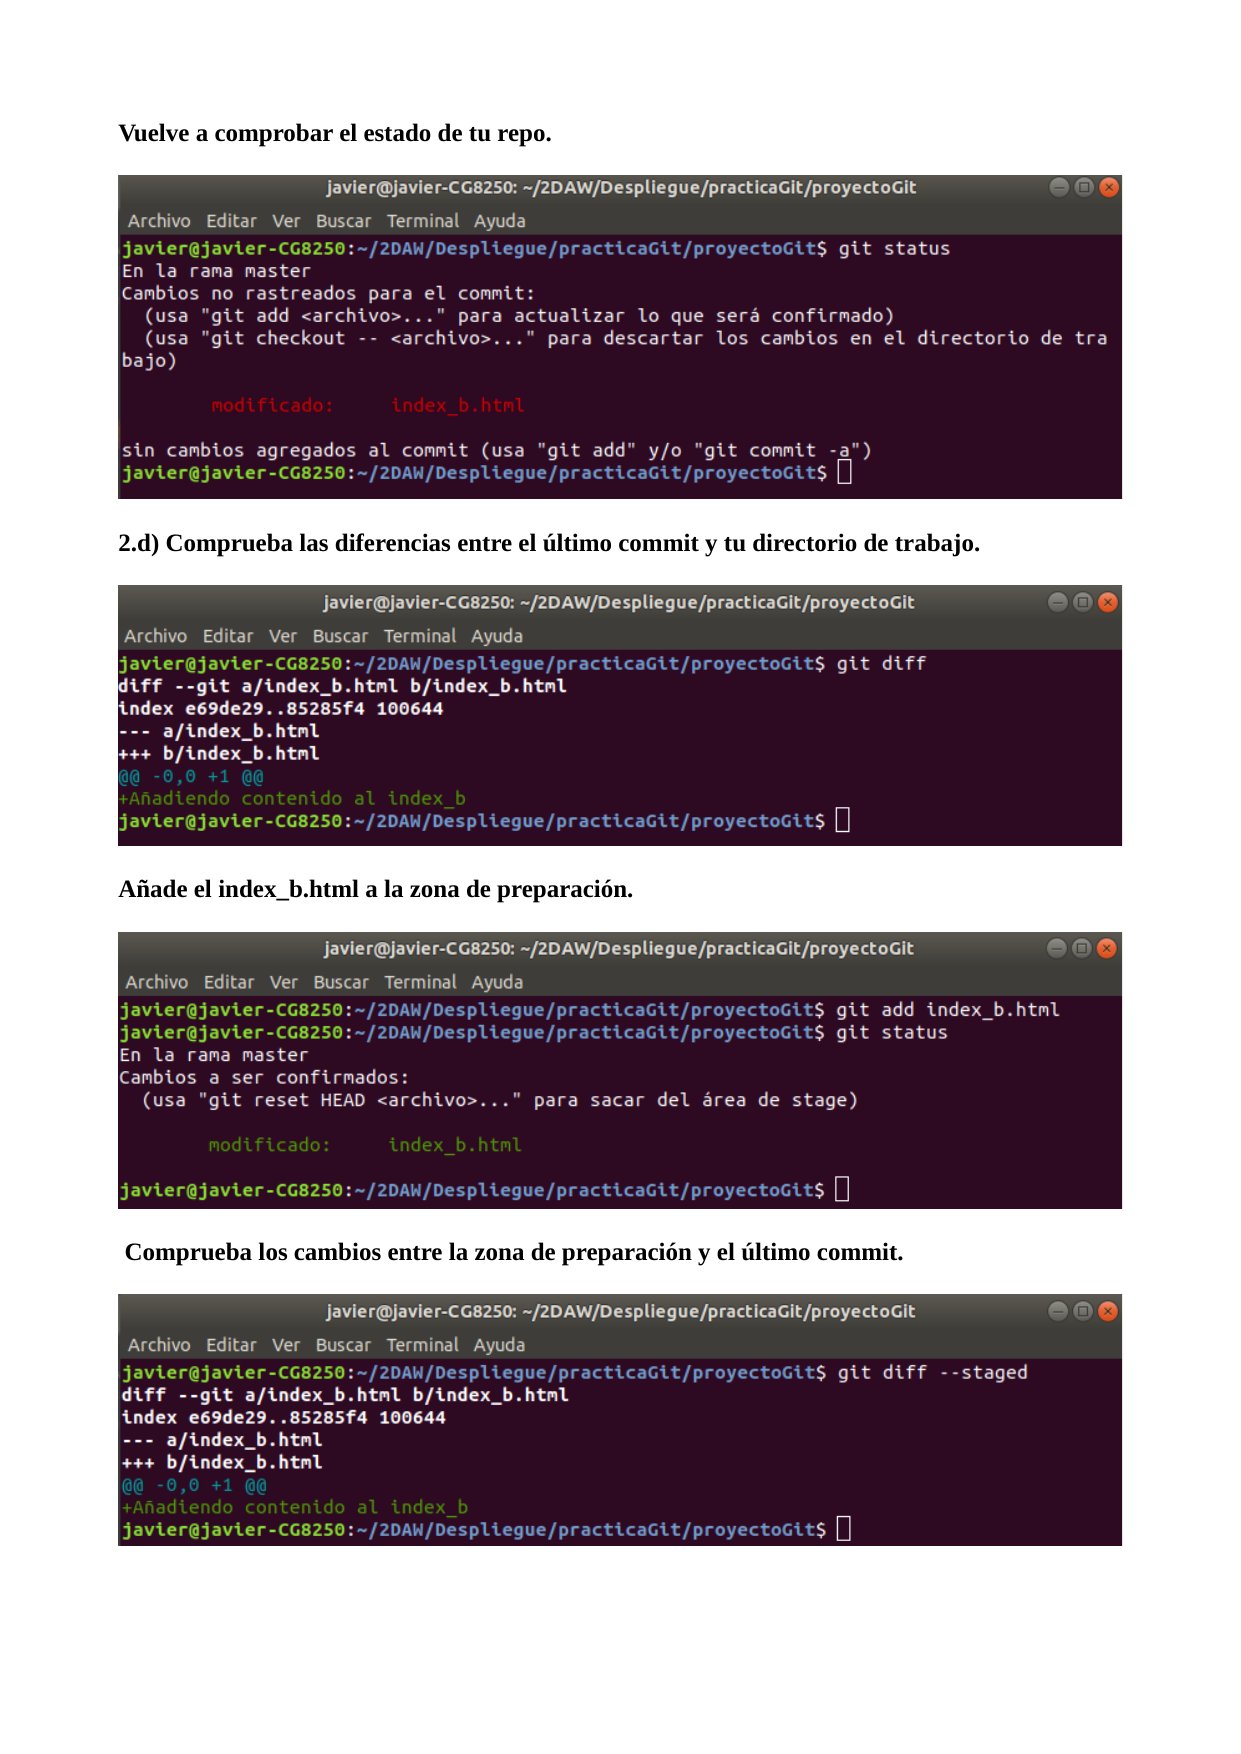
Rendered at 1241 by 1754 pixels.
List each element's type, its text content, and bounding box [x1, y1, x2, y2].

text Comprueba los cambios entre la zona de preparación y el último commit. [118, 1237, 1122, 1266]
picture [118, 1294, 1123, 1546]
picture [118, 585, 1123, 846]
picture [118, 175, 1123, 499]
picture [118, 932, 1123, 1209]
text 2.d) Comprueba las diferencias entre el último commit y tu directorio de trabajo. [118, 528, 1122, 556]
text Vuelve a comprobar el estado de tu repo. [118, 118, 1122, 147]
text Añade el index_b.html a la zona de preparación. [118, 874, 1122, 903]
